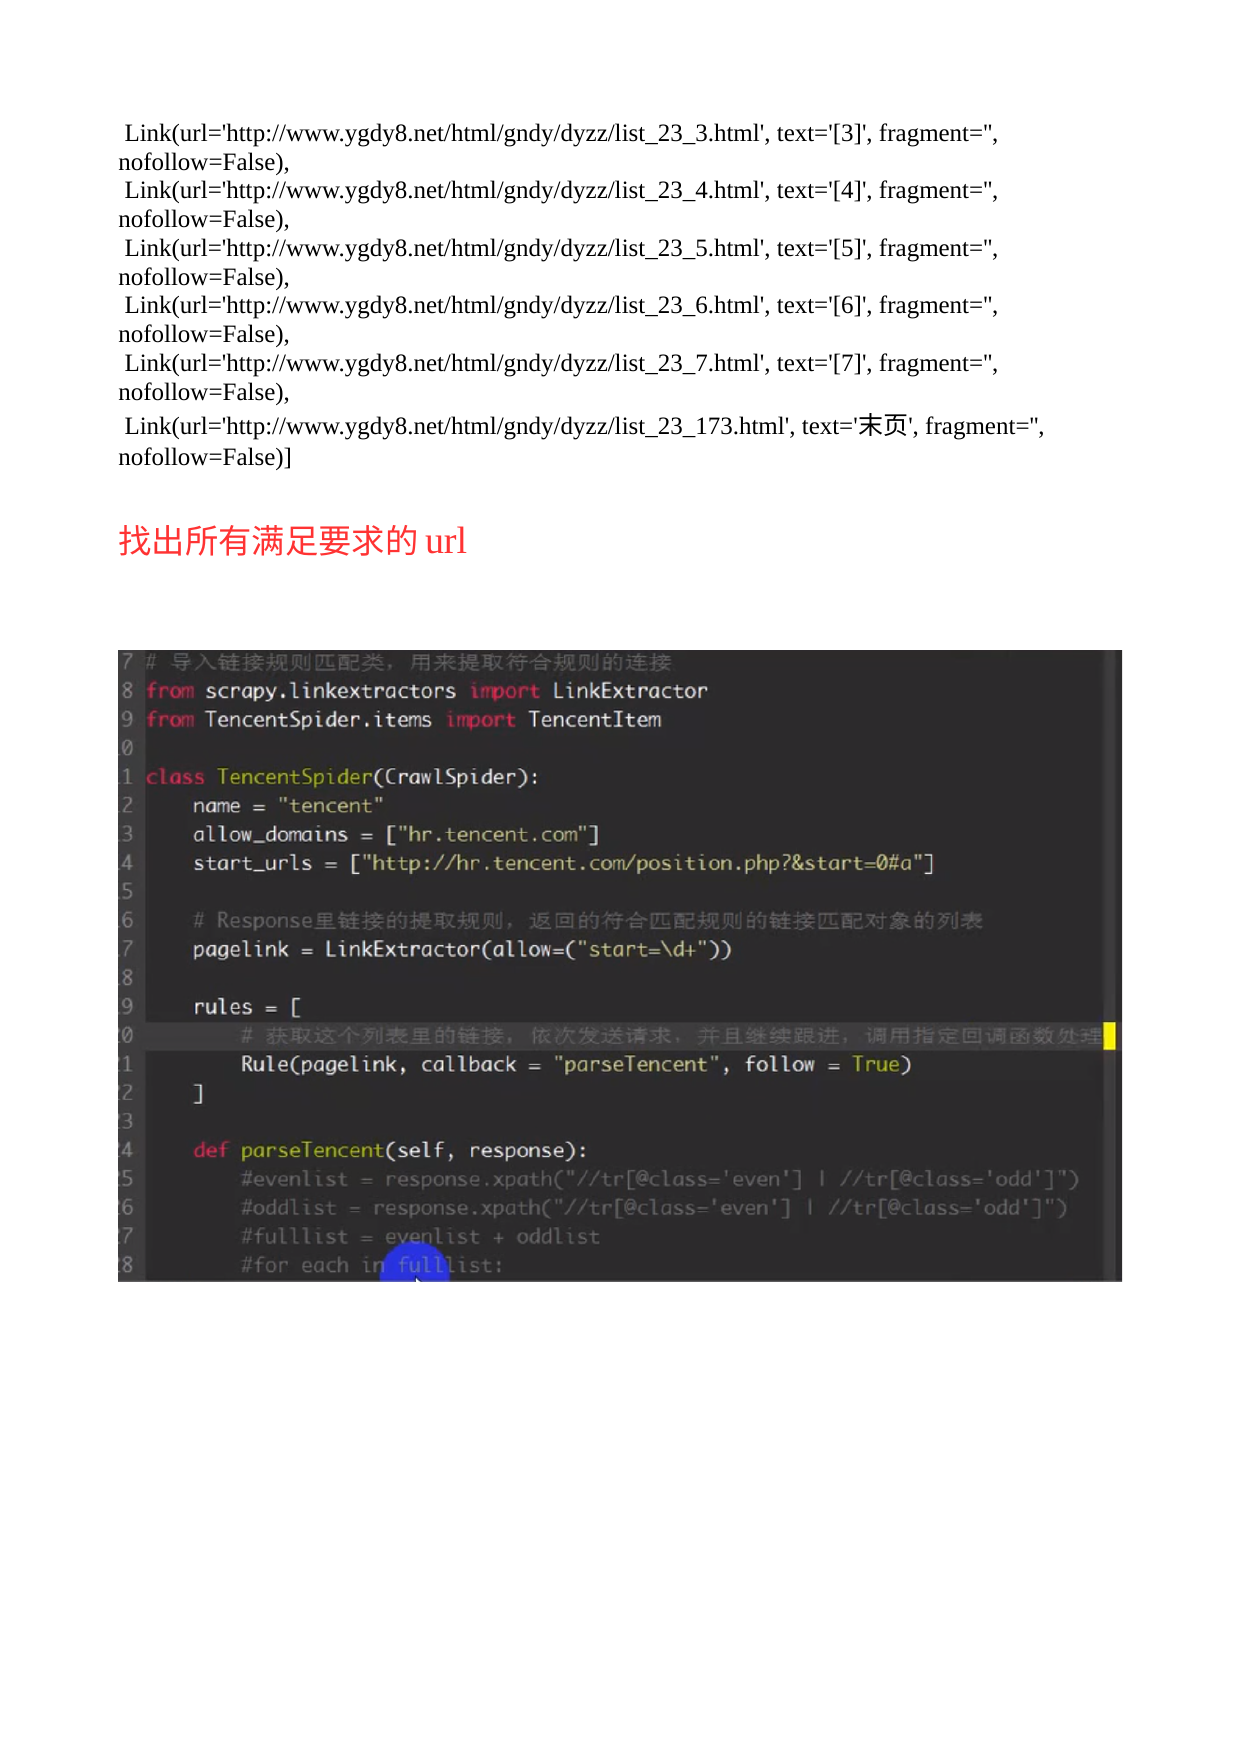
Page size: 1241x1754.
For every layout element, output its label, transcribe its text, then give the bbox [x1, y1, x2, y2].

picture [118, 650, 1123, 1282]
text Link(url='http://www.ygdy8.net/html/gndy/dyzz/list_23_6.html', text='[6]', fragment='', nofollow=False), [118, 291, 1122, 348]
text Link(url='http://www.ygdy8.net/html/gndy/dyzz/list_23_7.html', text='[7]', fragment='', nofollow=False), [118, 348, 1122, 406]
text 找出所有满足要求的url [118, 514, 1122, 563]
text Link(url='http://www.ygdy8.net/html/gndy/dyzz/list_23_3.html', text='[3]', fragment='', nofollow=False), [118, 118, 1122, 176]
text Link(url='http://www.ygdy8.net/html/gndy/dyzz/list_23_5.html', text='[5]', fragment='', nofollow=False), [118, 233, 1122, 291]
text Link(url='http://www.ygdy8.net/html/gndy/dyzz/list_23_4.html', text='[4]', fragment='', nofollow=False), [118, 176, 1122, 233]
text Link(url='http://www.ygdy8.net/html/gndy/dyzz/list_23_173.html', text='末页', fragment='', nofollow=False)] [118, 406, 1122, 471]
